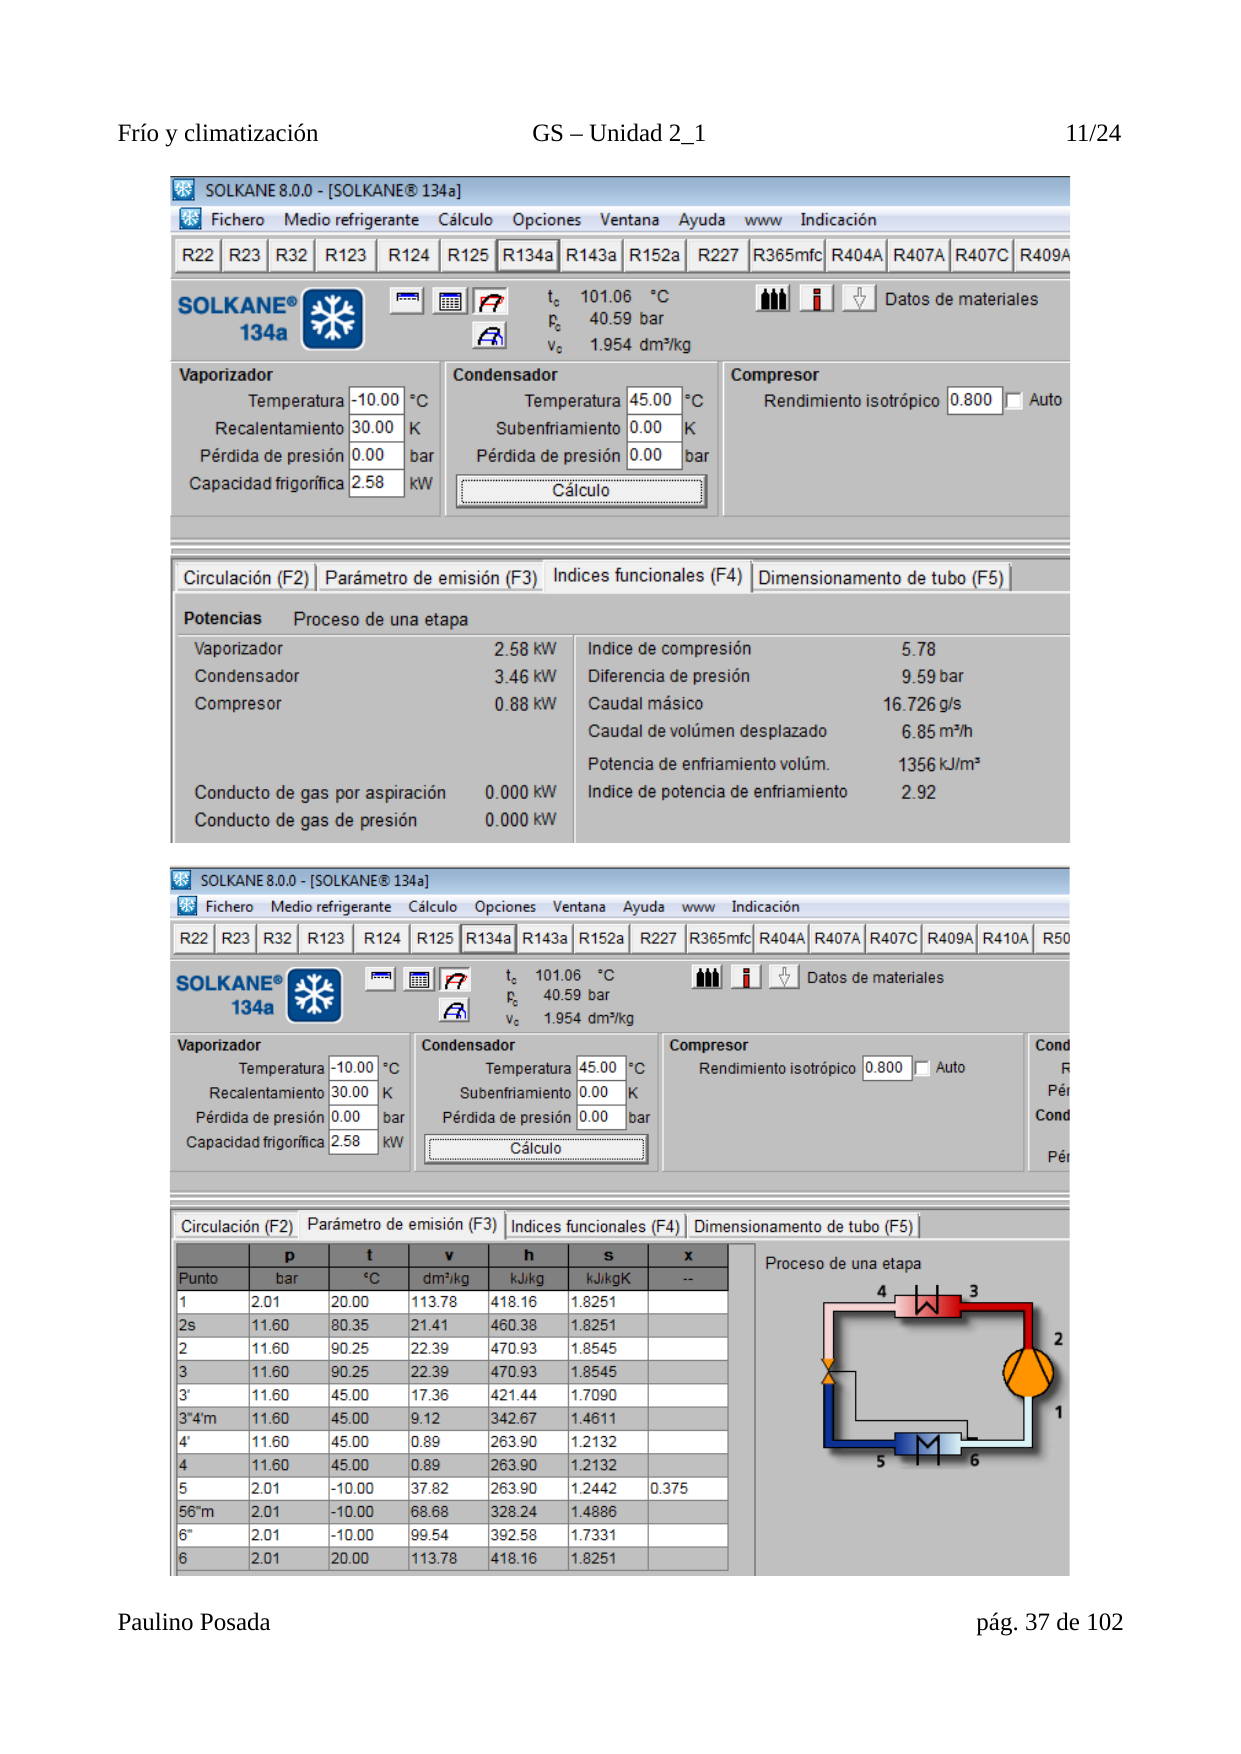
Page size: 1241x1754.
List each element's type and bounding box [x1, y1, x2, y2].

picture [169, 865, 1070, 1576]
picture [170, 176, 1071, 843]
